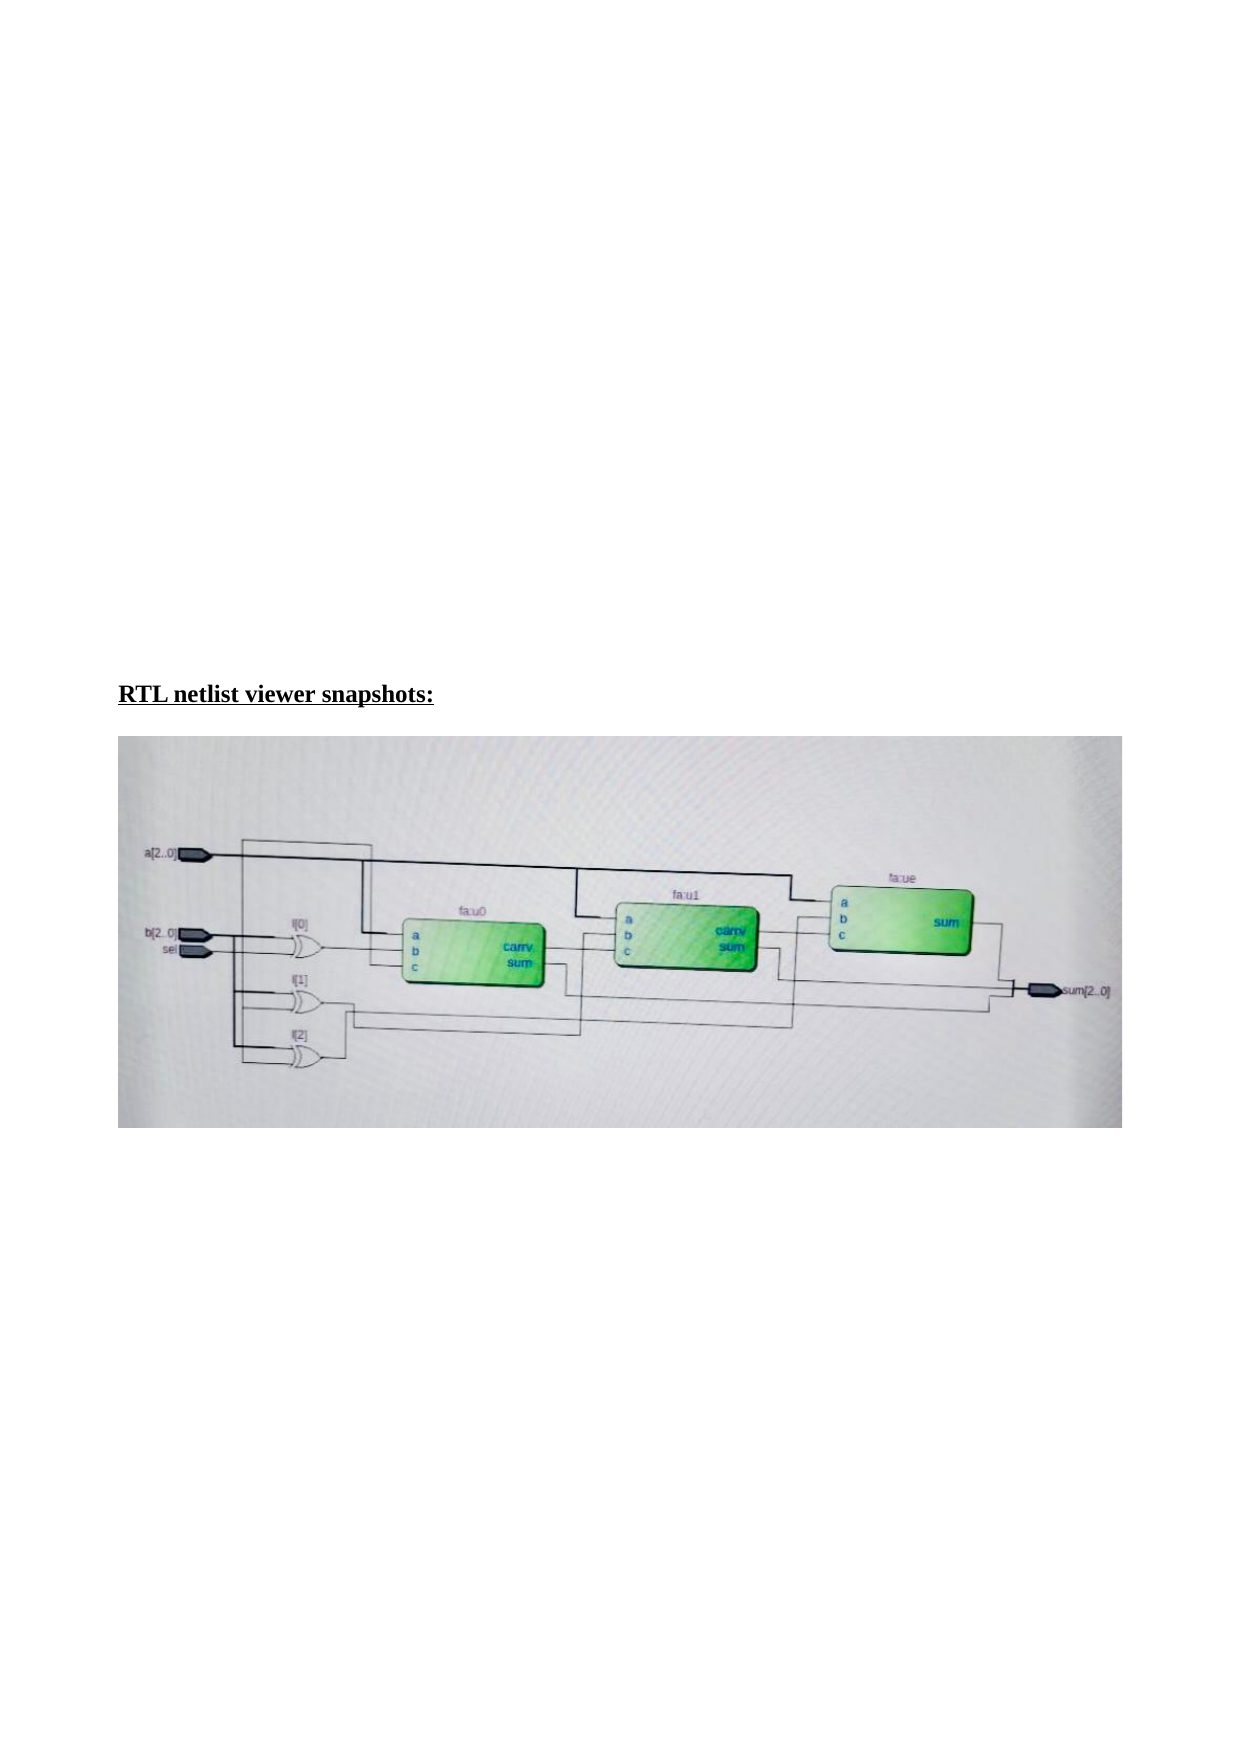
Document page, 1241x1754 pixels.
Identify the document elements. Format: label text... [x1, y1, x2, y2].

text RTL netlist viewer snapshots: [118, 679, 1122, 707]
picture [118, 736, 1123, 1128]
